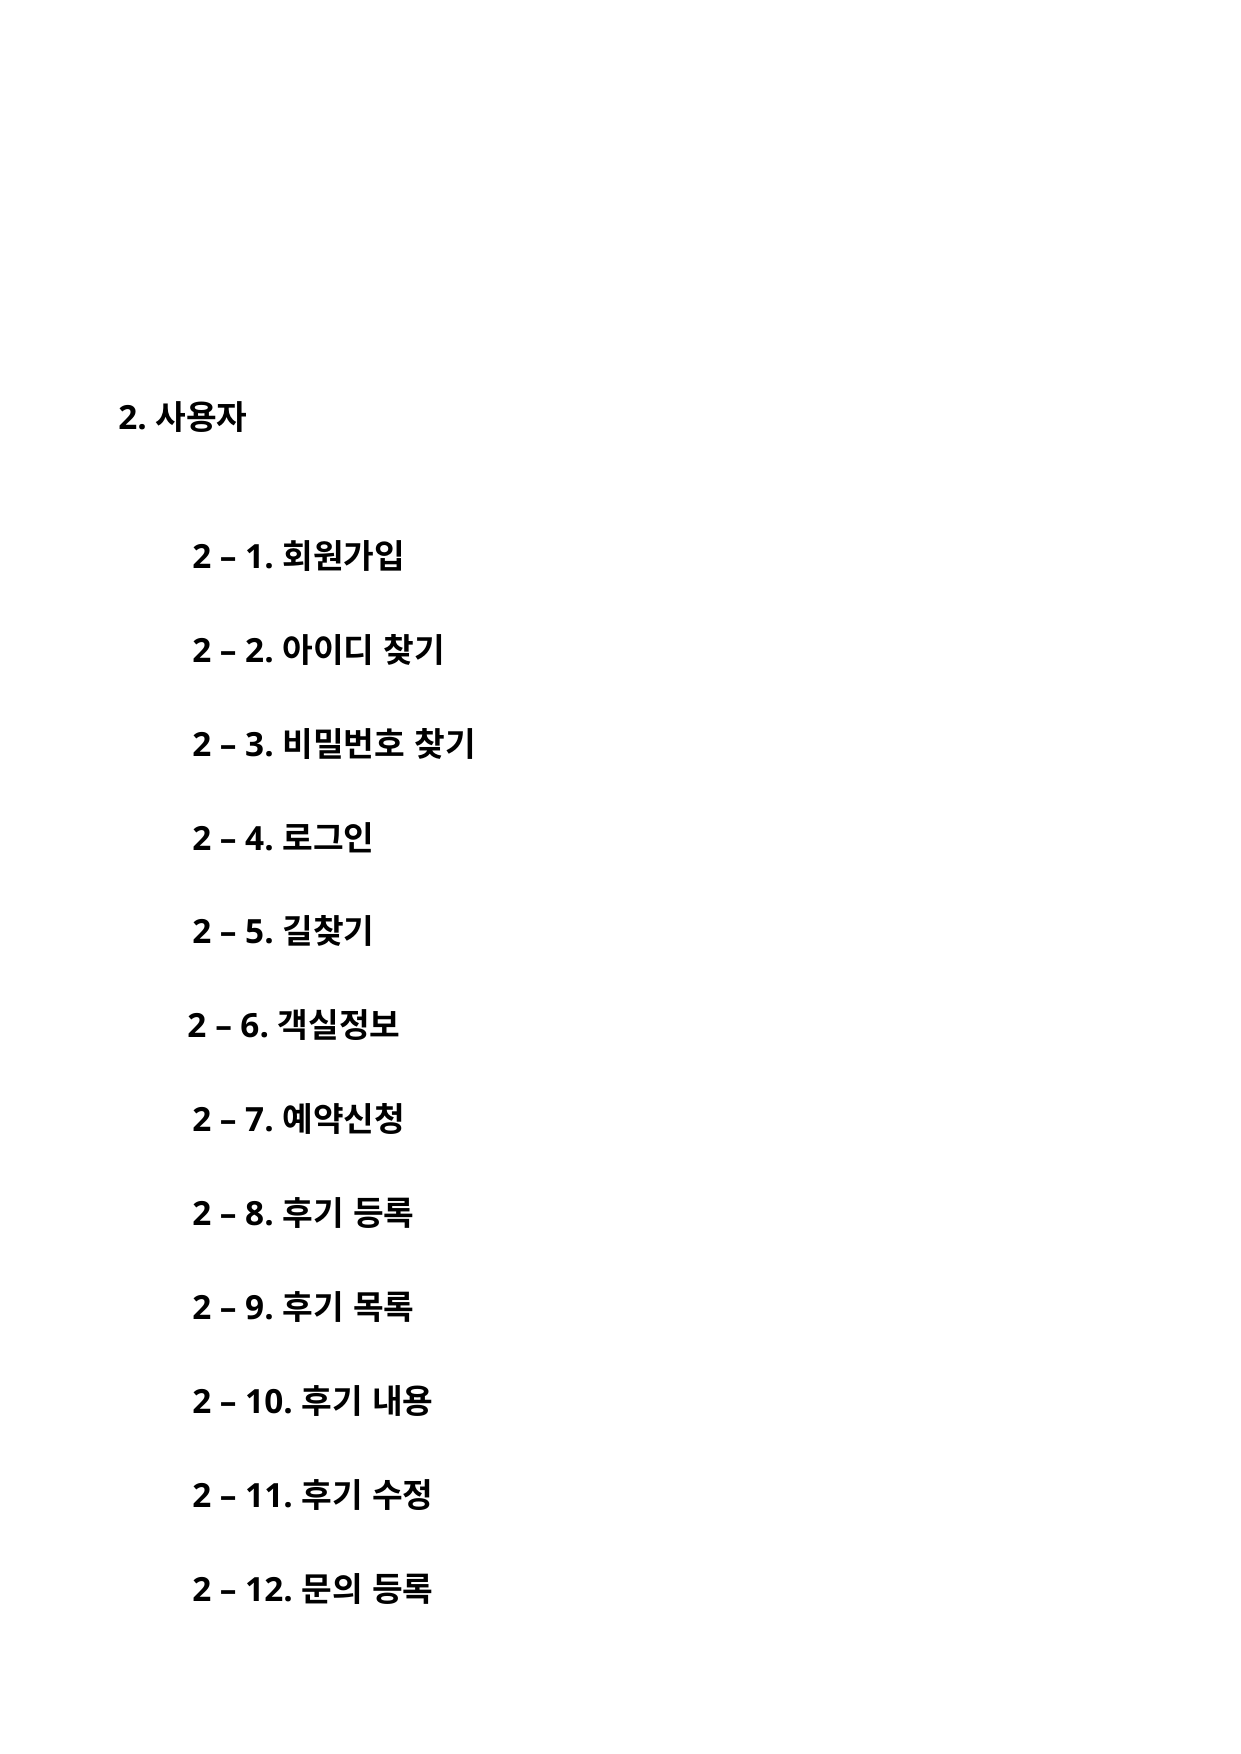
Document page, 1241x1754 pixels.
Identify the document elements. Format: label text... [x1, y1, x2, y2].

text 2 – 9. 후기 목록 [118, 1281, 1122, 1329]
text 2 – 1. 회원가입 [118, 530, 1122, 578]
text 2 – 5. 길찾기 [118, 905, 1122, 954]
text 2. 사용자 [118, 391, 1122, 439]
text 2 – 8. 후기 등록 [118, 1187, 1122, 1235]
text 2 – 7. 예약신청 [118, 1093, 1122, 1141]
text 2 – 3. 비밀번호 찾기 [118, 718, 1122, 766]
text 2 – 11. 후기 수정 [118, 1468, 1122, 1517]
text 2 – 10. 후기 내용 [118, 1374, 1122, 1423]
text 2 – 2. 아이디 찾기 [118, 624, 1122, 672]
text 2 – 4. 로그인 [118, 811, 1122, 860]
text 2 – 6. 객실정보 [118, 999, 1122, 1048]
text 2 – 12. 문의 등록 [118, 1562, 1122, 1611]
